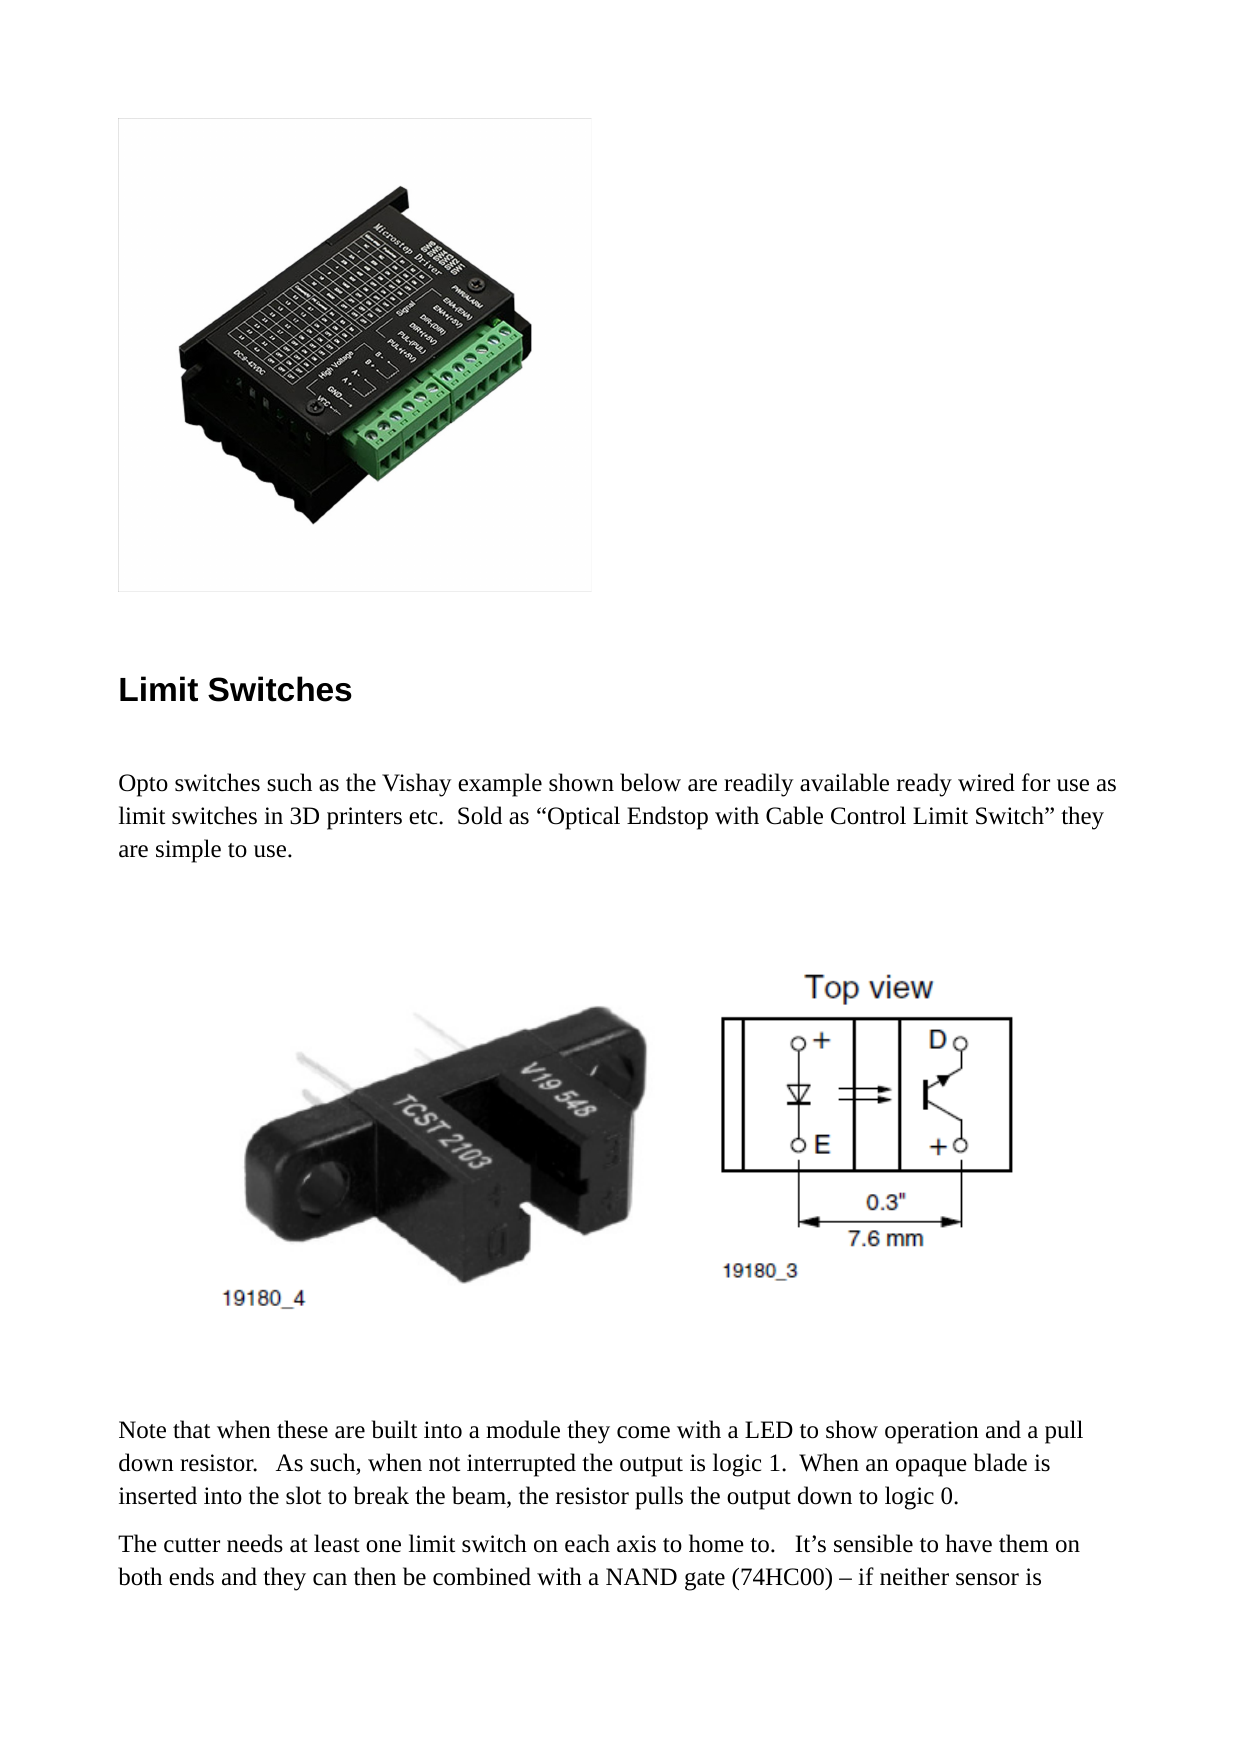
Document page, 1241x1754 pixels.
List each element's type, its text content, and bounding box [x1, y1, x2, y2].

subtitle Limit Switches [118, 669, 1122, 708]
text Note that when these are built into a module they come with a LED to show operation and a pull down resistor. As such, when not interrupted the output is logic 1. When an opaque blade is inserted into the slot to break the beam, the resistor pulls the output down to logic 0. [118, 1415, 1122, 1510]
text The cutter needs at least one limit switch on each axis to home to. It’s sensible to have them on both ends and they can then be combined with a NAND gate (74HC00) – if neither sensor is [118, 1529, 1122, 1591]
picture [118, 118, 592, 592]
text Opto switches such as the Vishay example shown below are readily available ready wired for use as limit switches in 3D printers etc. Sold as “Optical Endstop with Cable Control Limit Switch” they are simple to use. [118, 768, 1122, 863]
picture [157, 882, 1083, 1364]
